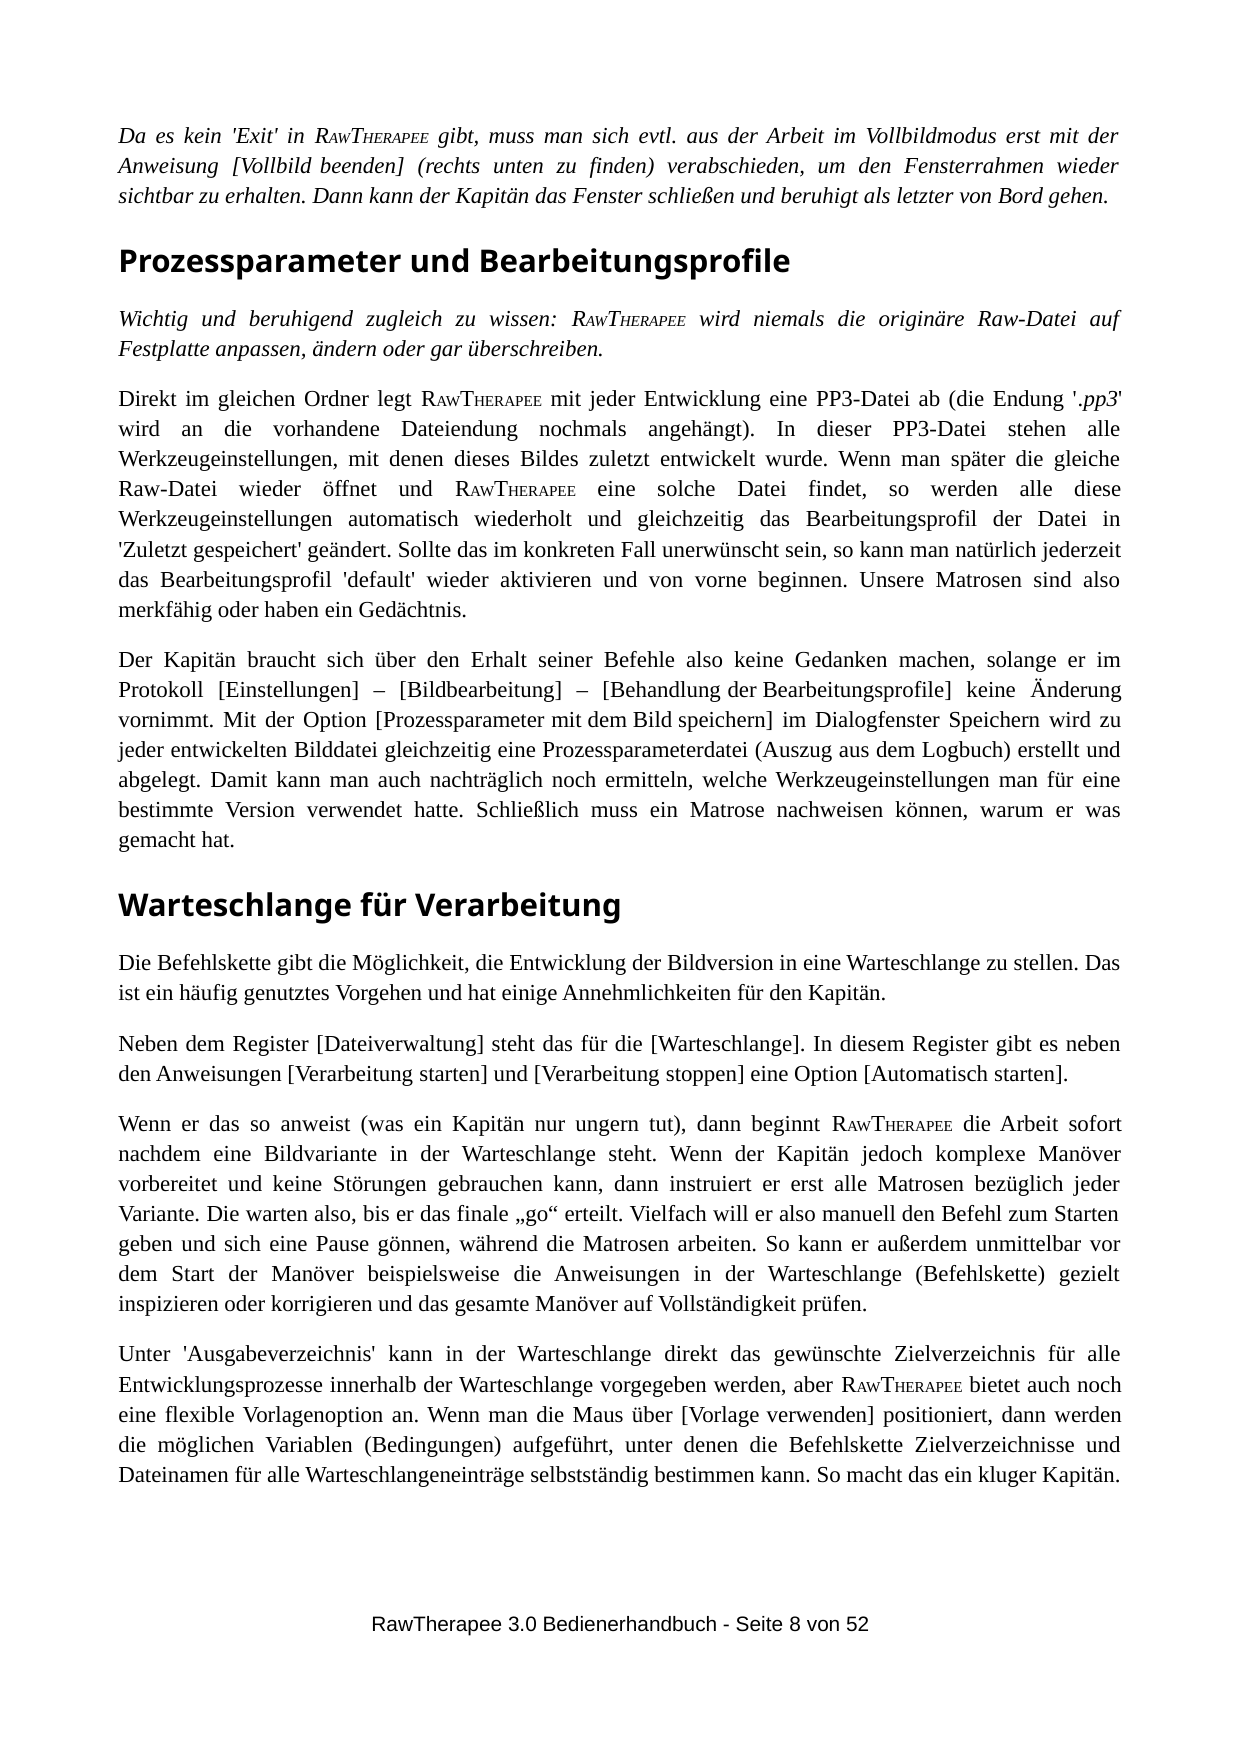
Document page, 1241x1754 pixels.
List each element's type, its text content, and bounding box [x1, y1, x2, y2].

text Da es kein 'Exit' in RawTherapee gibt, muss man sich evtl. aus der Arbeit im Vollbildmodus erst mit der Anweisung [Vollbild beenden] (rechts unten zu finden) verabschieden, um den Fensterrahmen wieder sichtbar zu erhalten. Dann kann der Kapitän das Fenster schließen und beruhigt als letzter von Bord gehen. [118, 118, 1122, 208]
text Die Befehlskette gibt die Möglichkeit, die Entwicklung der Bildversion in eine Warteschlange zu stellen. Das ist ein häufig genutztes Vorgehen und hat einige Annehmlichkeiten für den Kapitän. [118, 946, 1122, 1006]
subtitle Prozessparameter und Bearbeitungsprofile [118, 238, 1122, 281]
text Wichtig und beruhigend zugleich zu wissen: RawTherapee wird niemals die originäre Raw-Datei auf Festplatte anpassen, ändern oder gar überschreiben. [118, 301, 1122, 361]
subtitle Warteschlange für Verarbeitung [118, 883, 1122, 926]
text Direkt im gleichen Ordner legt RawTherapee mit jeder Entwicklung eine PP3-Datei ab (die Endung '.pp3' wird an die vorhandene Dateiendung nochmals angehängt). In dieser PP3-Datei stehen alle Werkzeugeinstellungen, mit denen dieses Bildes zuletzt entwickelt wurde. Wenn man später die gleiche Raw-Datei wieder öffnet und RawTherapee eine solche Datei findet, so werden alle diese Werkzeugeinstellungen automatisch wiederholt und gleichzeitig das Bearbeitungsprofil der Datei in 'Zuletzt gespeichert' geändert. Sollte das im konkreten Fall unerwünscht sein, so kann man natürlich jederzeit das Bearbeitungsprofil 'default' wieder aktivieren und von vorne beginnen. Unsere Matrosen sind also merkfähig oder haben ein Gedächtnis. [118, 381, 1122, 622]
text Unter 'Ausgabeverzeichnis' kann in der Warteschlange direkt das gewünschte Zielverzeichnis für alle Entwicklungsprozesse innerhalb der Warteschlange vorgegeben werden, aber RawTherapee bietet auch noch eine flexible Vorlagenoption an. Wenn man die Maus über [Vorlage verwenden] positioniert, dann werden die möglichen Variablen (Bedingungen) aufgeführt, unter denen die Befehlskette Zielverzeichnisse und Dateinamen für alle Warteschlangeneinträge selbstständig bestimmen kann. So macht das ein kluger Kapitän. [118, 1337, 1122, 1487]
text Wenn er das so anweist (was ein Kapitän nur ungern tut), dann beginnt RawTherapee die Arbeit sofort nachdem eine Bildvariante in der Warteschlange steht. Wenn der Kapitän jedoch komplexe Manöver vorbereitet und keine Störungen gebrauchen kann, dann instruiert er erst alle Matrosen bezüglich jeder Variante. Die warten also, bis er das finale „go“ erteilt. Vielfach will er also manuell den Befehl zum Starten geben und sich eine Pause gönnen, während die Matrosen arbeiten. So kann er außerdem unmittelbar vor dem Start der Manöver beispielsweise die Anweisungen in der Warteschlange (Befehlskette) gezielt inspizieren oder korrigieren und das gesamte Manöver auf Vollständigkeit prüfen. [118, 1106, 1122, 1317]
text Neben dem Register [Dateiverwaltung] steht das für die [Warteschlange]. In diesem Register gibt es neben den Anweisungen [Verarbeitung starten] und [Verarbeitung stoppen] eine Option [Automatisch starten]. [118, 1026, 1122, 1086]
text Der Kapitän braucht sich über den Erhalt seiner Befehle also keine Gedanken machen, solange er im Protokoll [Einstellungen] – [Bildbearbeitung] – [Behandlung der Bearbeitungsprofile] keine Änderung vornimmt. Mit der Option [Prozessparameter mit dem Bild speichern] im Dialogfenster Speichern wird zu jeder entwickelten Bilddatei gleichzeitig eine Prozessparameterdatei (Auszug aus dem Logbuch) erstellt und abgelegt. Damit kann man auch nachträglich noch ermitteln, welche Werkzeugeinstellungen man für eine bestimmte Version verwendet hatte. Schließlich muss ein Matrose nachweisen können, warum er was gemacht hat. [118, 642, 1122, 853]
